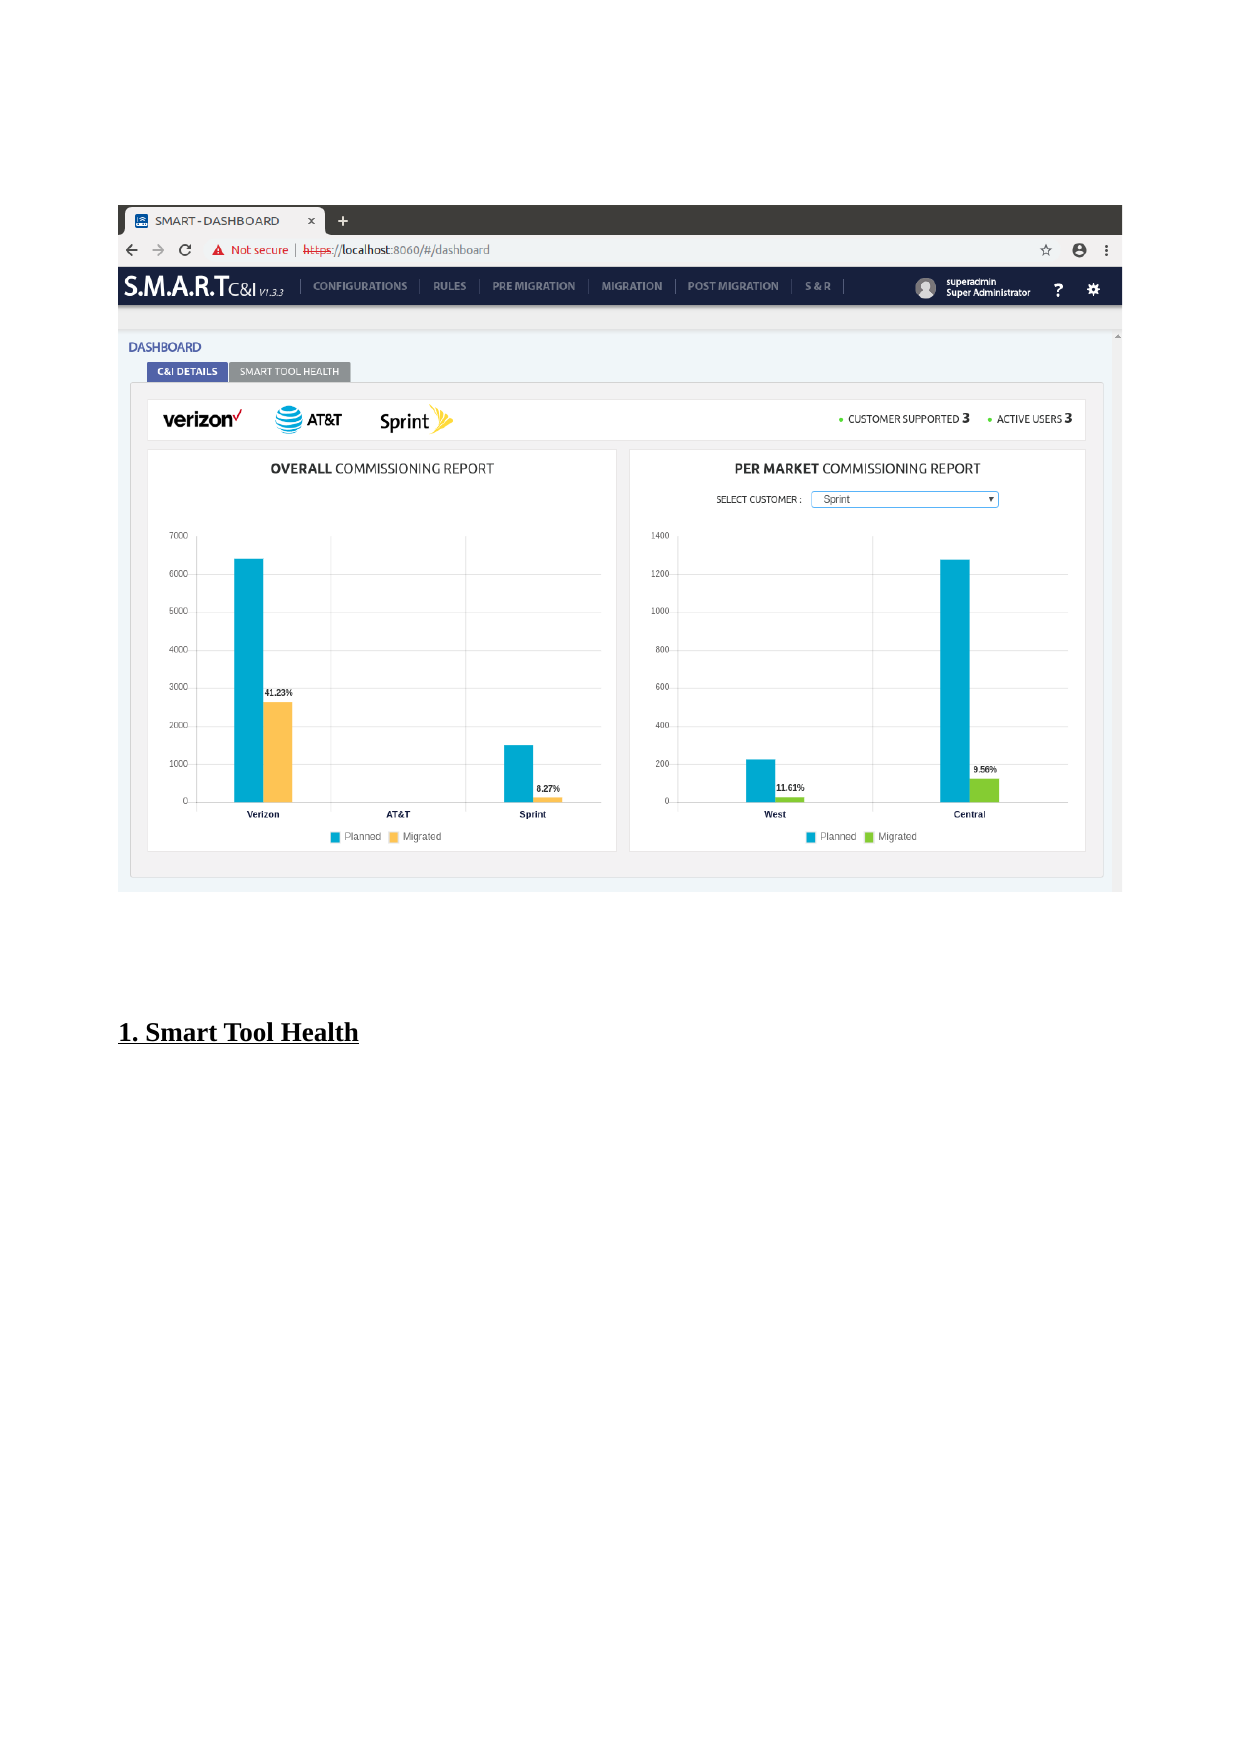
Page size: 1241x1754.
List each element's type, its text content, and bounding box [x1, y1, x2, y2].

text 1. Smart Tool Health [118, 1016, 1122, 1047]
picture [118, 205, 1123, 892]
